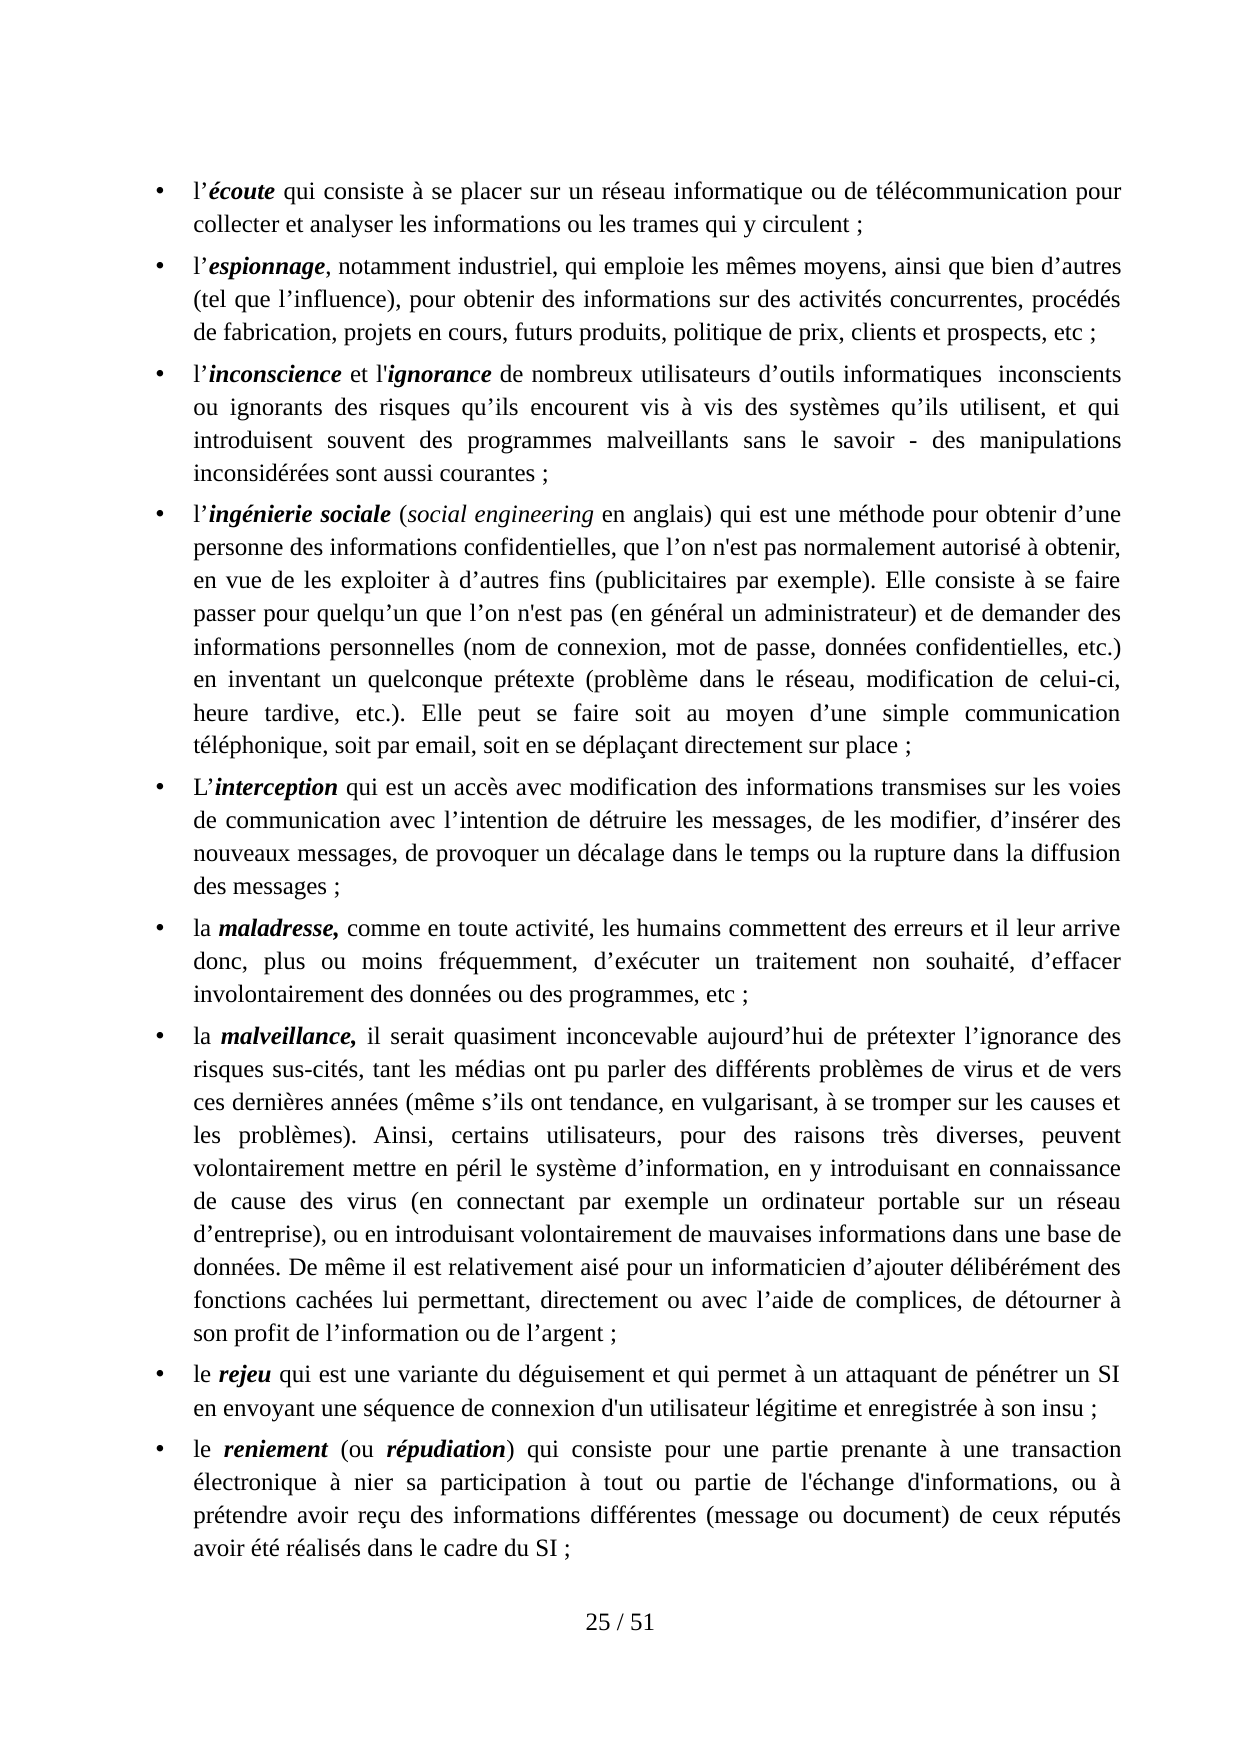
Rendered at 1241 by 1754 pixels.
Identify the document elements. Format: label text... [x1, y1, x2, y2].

list l’écoute qui consiste à se placer sur un réseau informatique ou de télécommunication pour collecter et analyser les informations ou les trames qui y circulent ; [156, 176, 1122, 238]
list le reniement (ou répudiation) qui consiste pour une partie prenante à une transaction électronique à nier sa participation à tout ou partie de l'échange d'informations, ou à prétendre avoir reçu des informations différentes (message ou document) de ceux réputés avoir été réalisés dans le cadre du SI ; [156, 1434, 1122, 1562]
list L’interception qui est un accès avec modification des informations transmises sur les voies de communication avec l’intention de détruire les messages, de les modifier, d’insérer des nouveaux messages, de provoquer un décalage dans le temps ou la rupture dans la diffusion des messages ; [156, 772, 1122, 900]
list l’ingénierie sociale (social engineering en anglais) qui est une méthode pour obtenir d’une personne des informations confidentielles, que l’on n'est pas normalement autorisé à obtenir, en vue de les exploiter à d’autres fins (publicitaires par exemple). Elle consiste à se faire passer pour quelqu’un que l’on n'est pas (en général un administrateur) et de demander des informations personnelles (nom de connexion, mot de passe, données confidentielles, etc.) en inventant un quelconque prétexte (problème dans le réseau, modification de celui-ci, heure tardive, etc.). Elle peut se faire soit au moyen d’une simple communication téléphonique, soit par email, soit en se déplaçant directement sur place ; [156, 499, 1122, 759]
list la malveillance, il serait quasiment inconcevable aujourd’hui de prétexter l’ignorance des risques sus-cités, tant les médias ont pu parler des différents problèmes de virus et de vers ces dernières années (même s’ils ont tendance, en vulgarisant, à se tromper sur les causes et les problèmes). Ainsi, certains utilisateurs, pour des raisons très diverses, peuvent volontairement mettre en péril le système d’information, en y introduisant en connaissance de cause des virus (en connectant par exemple un ordinateur portable sur un réseau d’entreprise), ou en introduisant volontairement de mauvaises informations dans une base de données. De même il est relativement aisé pour un informaticien d’ajouter délibérément des fonctions cachées lui permettant, directement ou avec l’aide de complices, de détourner à son profit de l’information ou de l’argent ; [156, 1021, 1122, 1347]
list la maladresse, comme en toute activité, les humains commettent des erreurs et il leur arrive donc, plus ou moins fréquemment, d’exécuter un traitement non souhaité, d’effacer involontairement des données ou des programmes, etc ; [156, 913, 1122, 1008]
list le rejeu qui est une variante du déguisement et qui permet à un attaquant de pénétrer un SI en envoyant une séquence de connexion d'un utilisateur légitime et enregistrée à son insu ; [156, 1359, 1122, 1421]
list l’espionnage, notamment industriel, qui emploie les mêmes moyens, ainsi que bien d’autres (tel que l’influence), pour obtenir des informations sur des activités concurrentes, procédés de fabrication, projets en cours, futurs produits, politique de prix, clients et prospects, etc ; [156, 251, 1122, 346]
list l’inconscience et l'ignorance de nombreux utilisateurs d’outils informatiques inconscients ou ignorants des risques qu’ils encourent vis à vis des systèmes qu’ils utilisent, et qui introduisent souvent des programmes malveillants sans le savoir - des manipulations inconsidérées sont aussi courantes ; [156, 359, 1122, 487]
